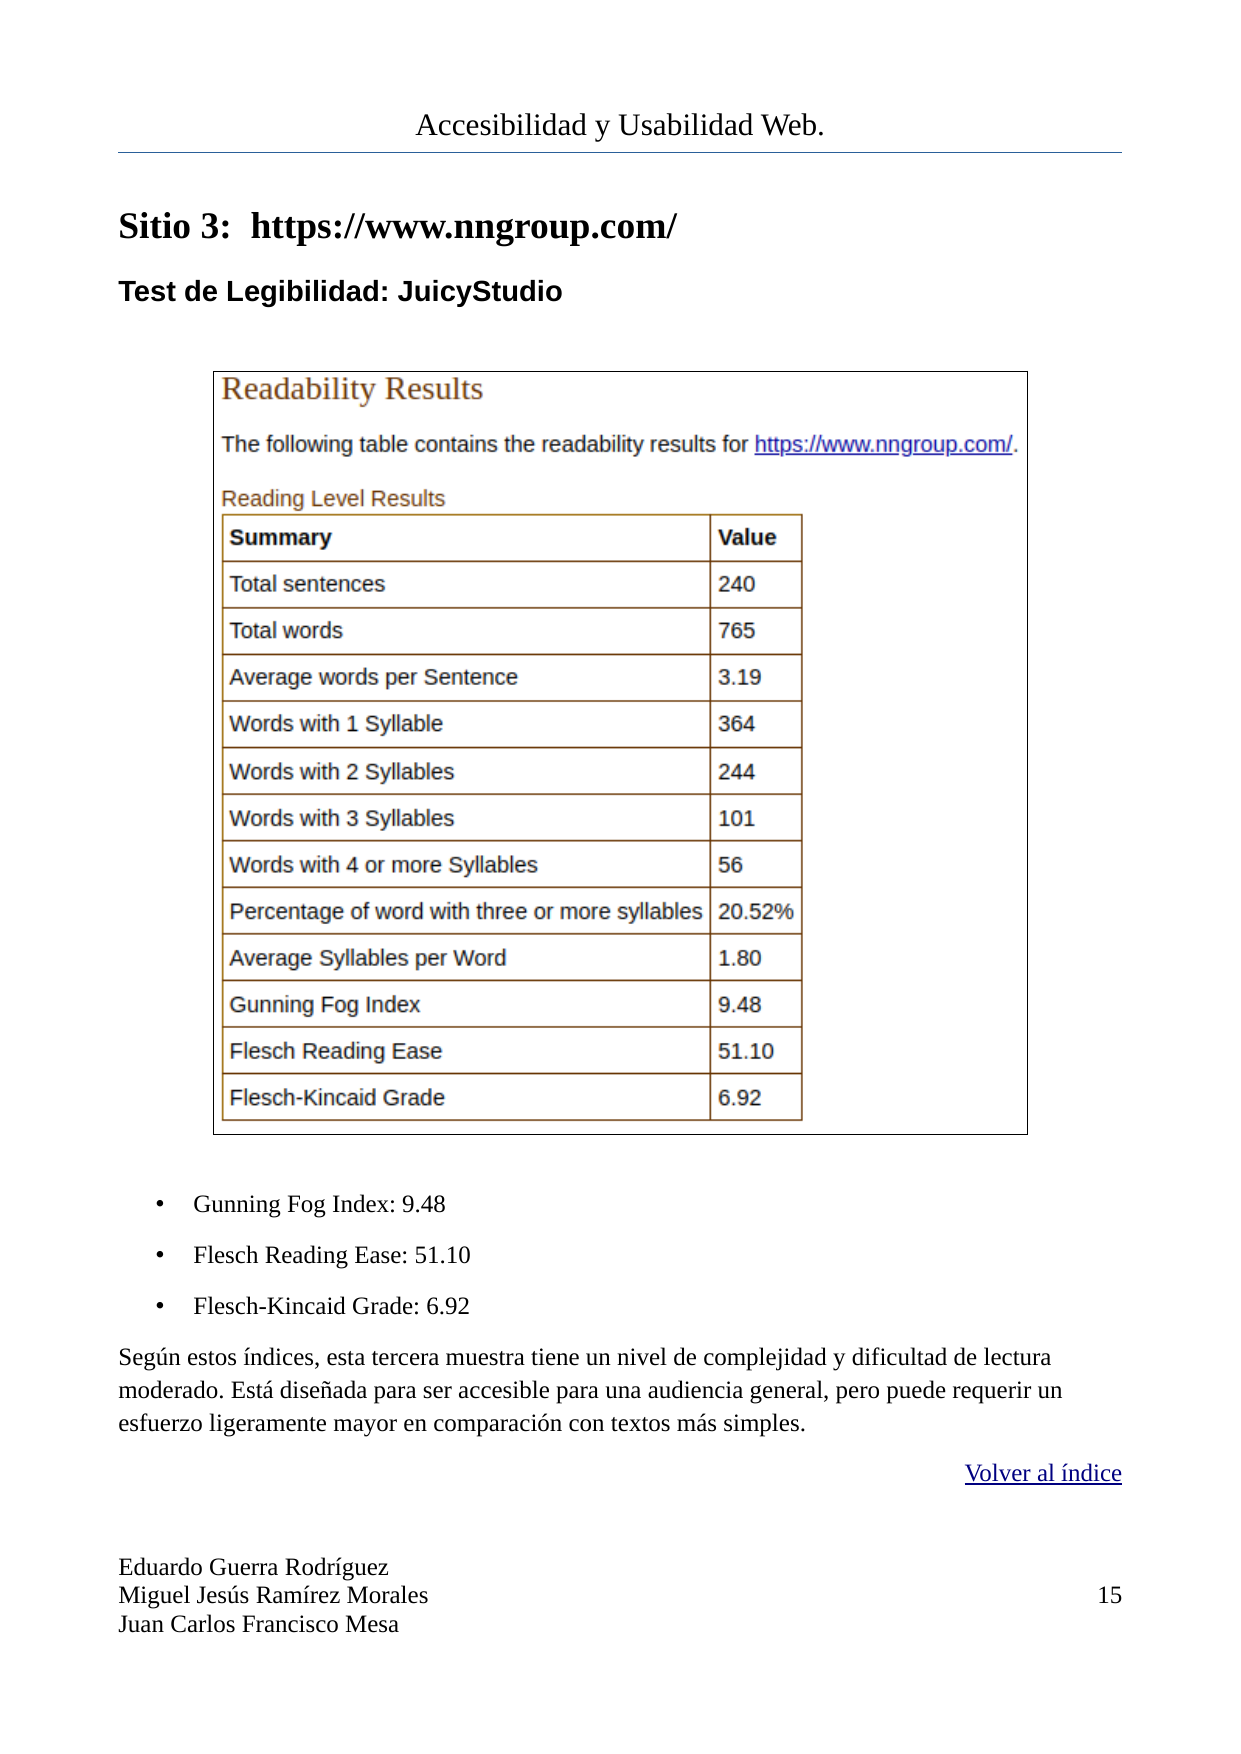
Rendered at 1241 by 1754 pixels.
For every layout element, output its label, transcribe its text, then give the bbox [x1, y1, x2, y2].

subtitle Test de Legibilidad: JuicyStudio [118, 274, 1122, 307]
list Flesch Reading Ease: 51.10 [156, 1240, 1122, 1269]
text Según estos índices, esta tercera muestra tiene un nivel de complejidad y dificultad de lectura moderado. Está diseñada para ser accesible para una audiencia general, pero puede requerir un esfuerzo ligeramente mayor en comparación con textos más simples. [118, 1342, 1122, 1437]
picture [216, 373, 1024, 1132]
list Flesch-Kincaid Grade: 6.92 [156, 1291, 1122, 1320]
list Gunning Fog Index: 9.48 [156, 1189, 1122, 1218]
subtitle Sitio 3: https://www.nngroup.com/ [118, 204, 1122, 247]
text Volver al índice [118, 1458, 1122, 1487]
